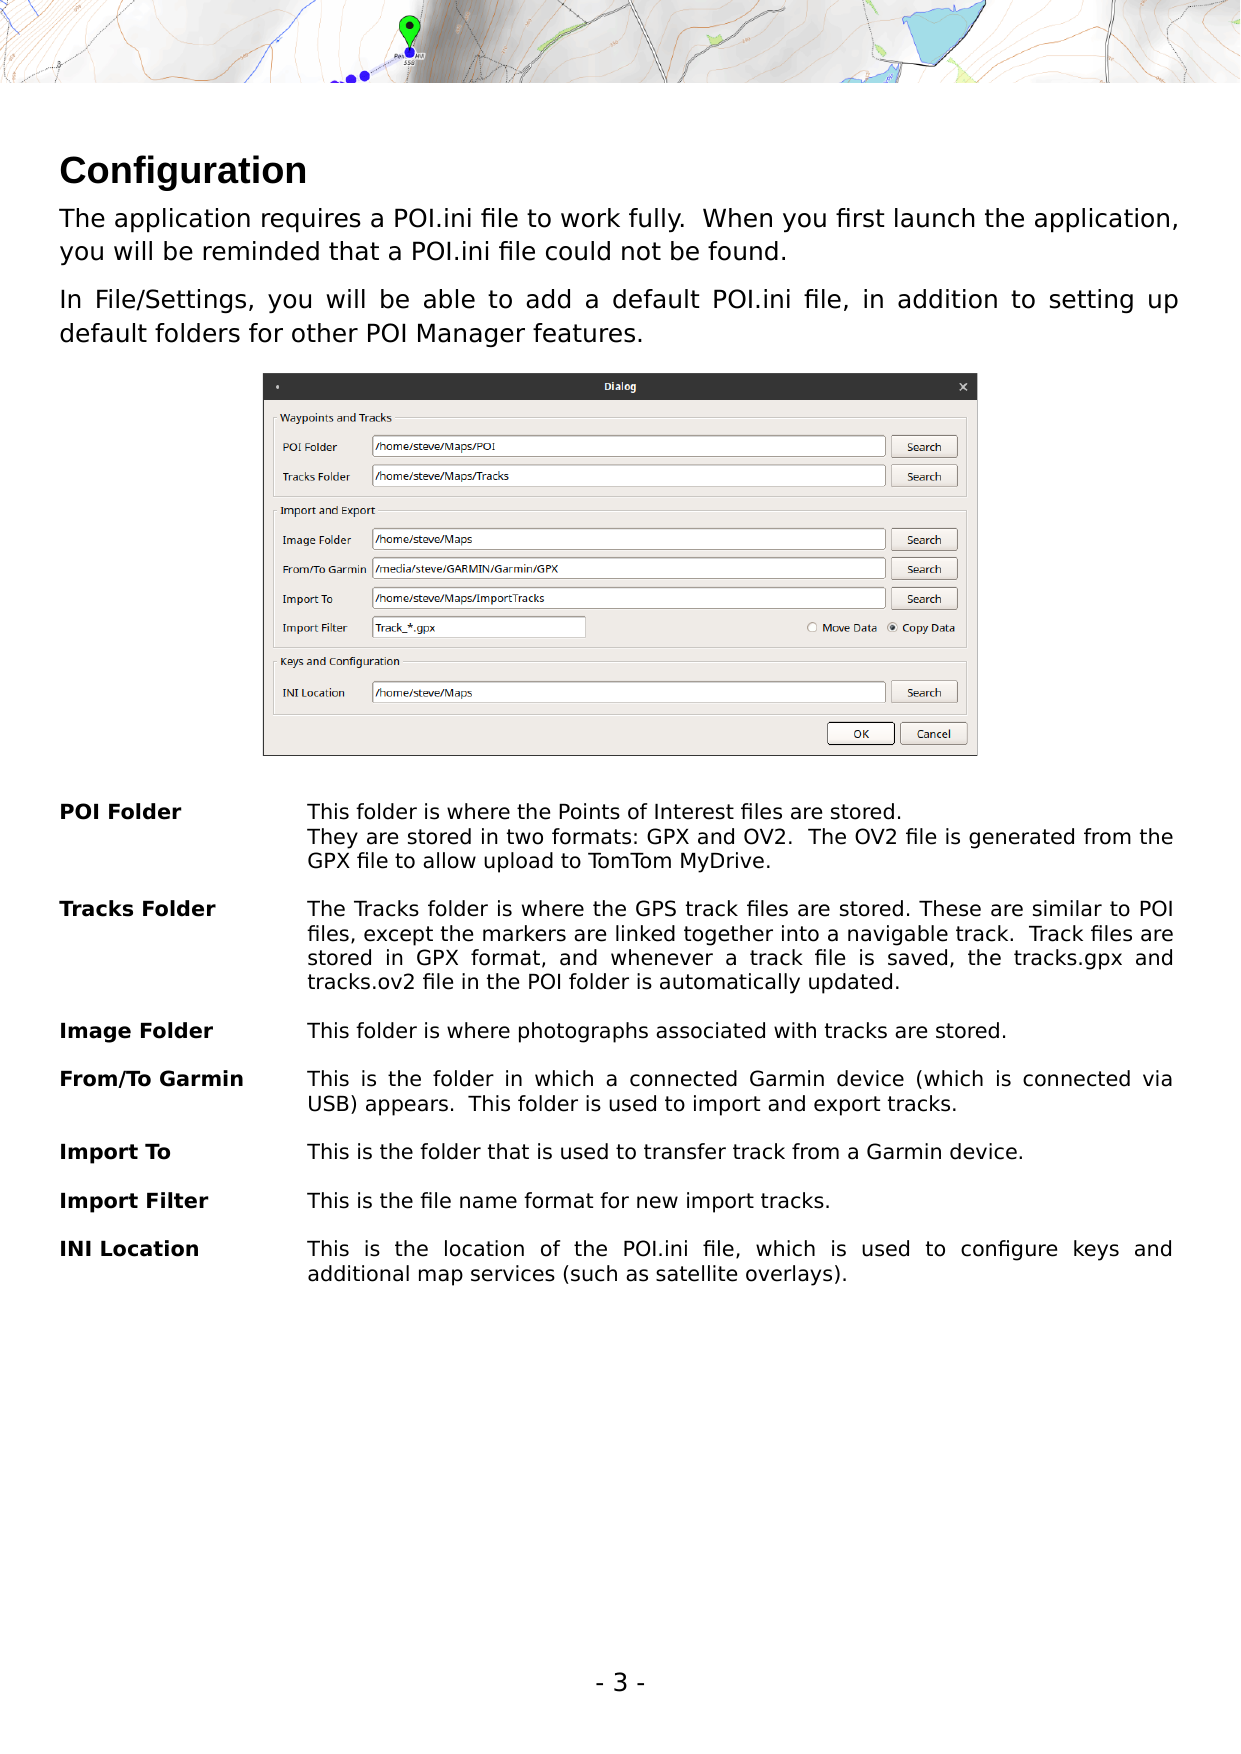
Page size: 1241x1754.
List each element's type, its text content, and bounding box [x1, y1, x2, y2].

table_cell INI Location [59, 1237, 307, 1286]
table_cell From/To Garmin [59, 1068, 307, 1140]
picture [262, 373, 978, 756]
table_cell Import To [59, 1140, 307, 1189]
table_cell The Tracks folder is where the GPS track files are stored. These are similar to POI files, except the markers are linked together into a navigable track. Track files are stored in GPX format, and whenever a track file is saved, the tracks.gpx and tracks.ov2 file in the POI folder is automatically updated. [307, 898, 1175, 1019]
text In File/Settings, you will be able to add a default POI.ini file, in addition to setting up default folders for other POI Manager features. [59, 286, 1181, 348]
table_cell This is the folder that is used to transfer track from a Garmin device. [307, 1140, 1175, 1189]
picture [0, 0, 1241, 83]
table_cell Image Folder [59, 1019, 307, 1067]
table_cell Tracks Folder [59, 898, 307, 1019]
table_header This folder is where the Points of Interest files are stored. They are stored in two formats: GPX and OV2. The OV2 file is generated from the GPX file to allow upload to TomTom MyDrive. [307, 800, 1175, 897]
table_header POI Folder [59, 800, 307, 897]
table_cell This is the location of the POI.ini file, which is used to configure keys and additional map services (such as satellite overlays). [307, 1237, 1175, 1286]
text The application requires a POI.ini file to work fully. When you first launch the application, you will be reminded that a POI.ini file could not be found. [59, 204, 1181, 267]
table_cell This is the file name format for new import tracks. [307, 1189, 1175, 1237]
table_cell This folder is where photographs associated with tracks are stored. [307, 1019, 1175, 1067]
table_cell Import Filter [59, 1189, 307, 1237]
subtitle Configuration [59, 148, 1181, 191]
table_cell This is the folder in which a connected Garmin device (which is connected via USB) appears. This folder is used to import and export tracks. [307, 1068, 1175, 1140]
